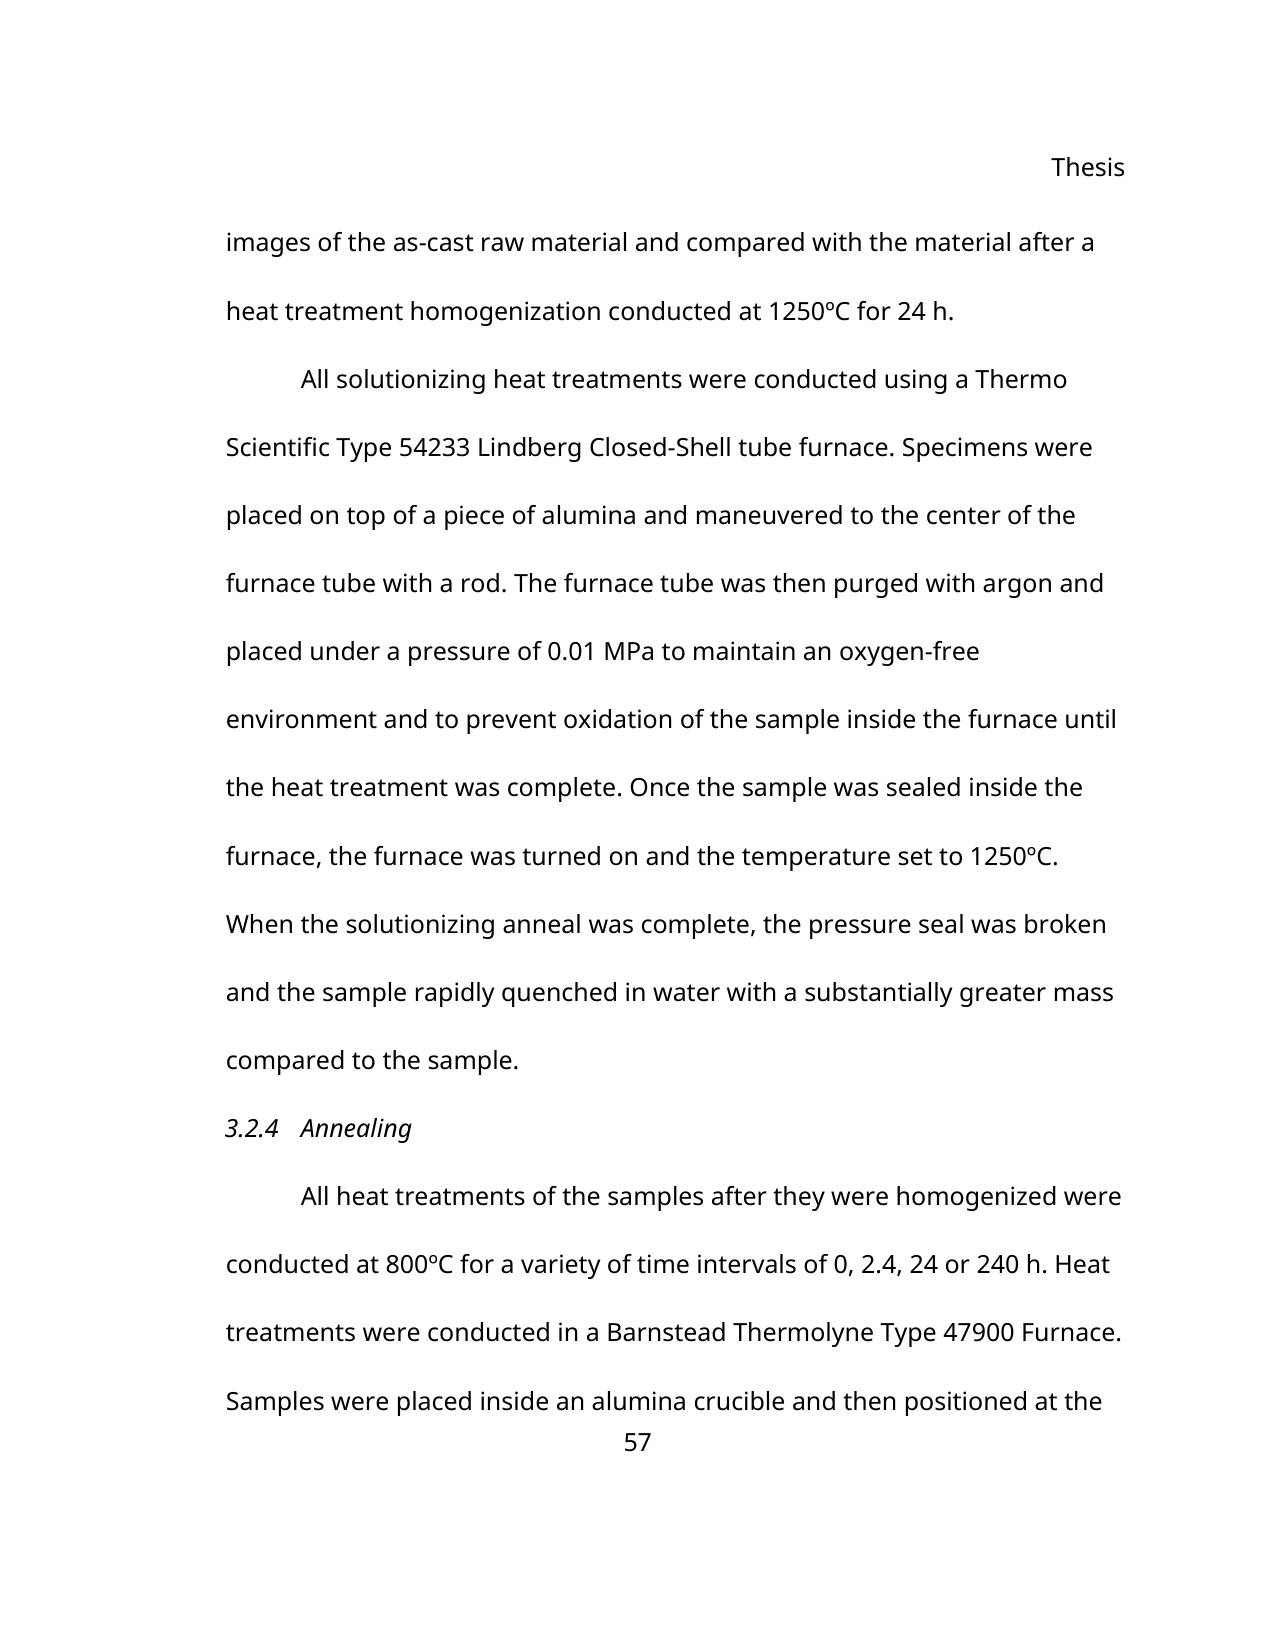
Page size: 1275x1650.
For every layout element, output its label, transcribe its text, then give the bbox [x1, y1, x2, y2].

text All heat treatments of the samples after they were homogenized were conducted at 800ºC for a variety of time intervals of 0, 2.4, 24 or 240 h. Heat treatments were conducted in a Barnstead Thermolyne Type 47900 Furnace. Samples were placed inside an alumina crucible and then positioned at the [224, 1179, 1125, 1417]
text All solutionizing heat treatments were conducted using a Thermo Scientific Type 54233 Lindberg Closed-Shell tube furnace. Specimens were placed on top of a piece of alumina and maneuvered to the center of the furnace tube with a rod. The furnace tube was then purged with argon and placed under a pressure of 0.01 MPa to maintain an oxygen-free environment and to prevent oxidation of the sample inside the furnace until the heat treatment was complete. Once the sample was sealed inside the furnace, the furnace was turned on and the temperature set to 1250ºC. When the solutionizing anneal was complete, the pressure seal was broken and the sample rapidly quenched in water with a substantially greater mass compared to the sample. [224, 361, 1125, 1077]
text images of the as-cast raw material and compared with the material after a heat treatment homogenization conducted at 1250ºC for 24 h. [224, 225, 1125, 327]
text 3.2.4 Annealing [224, 1111, 1125, 1145]
